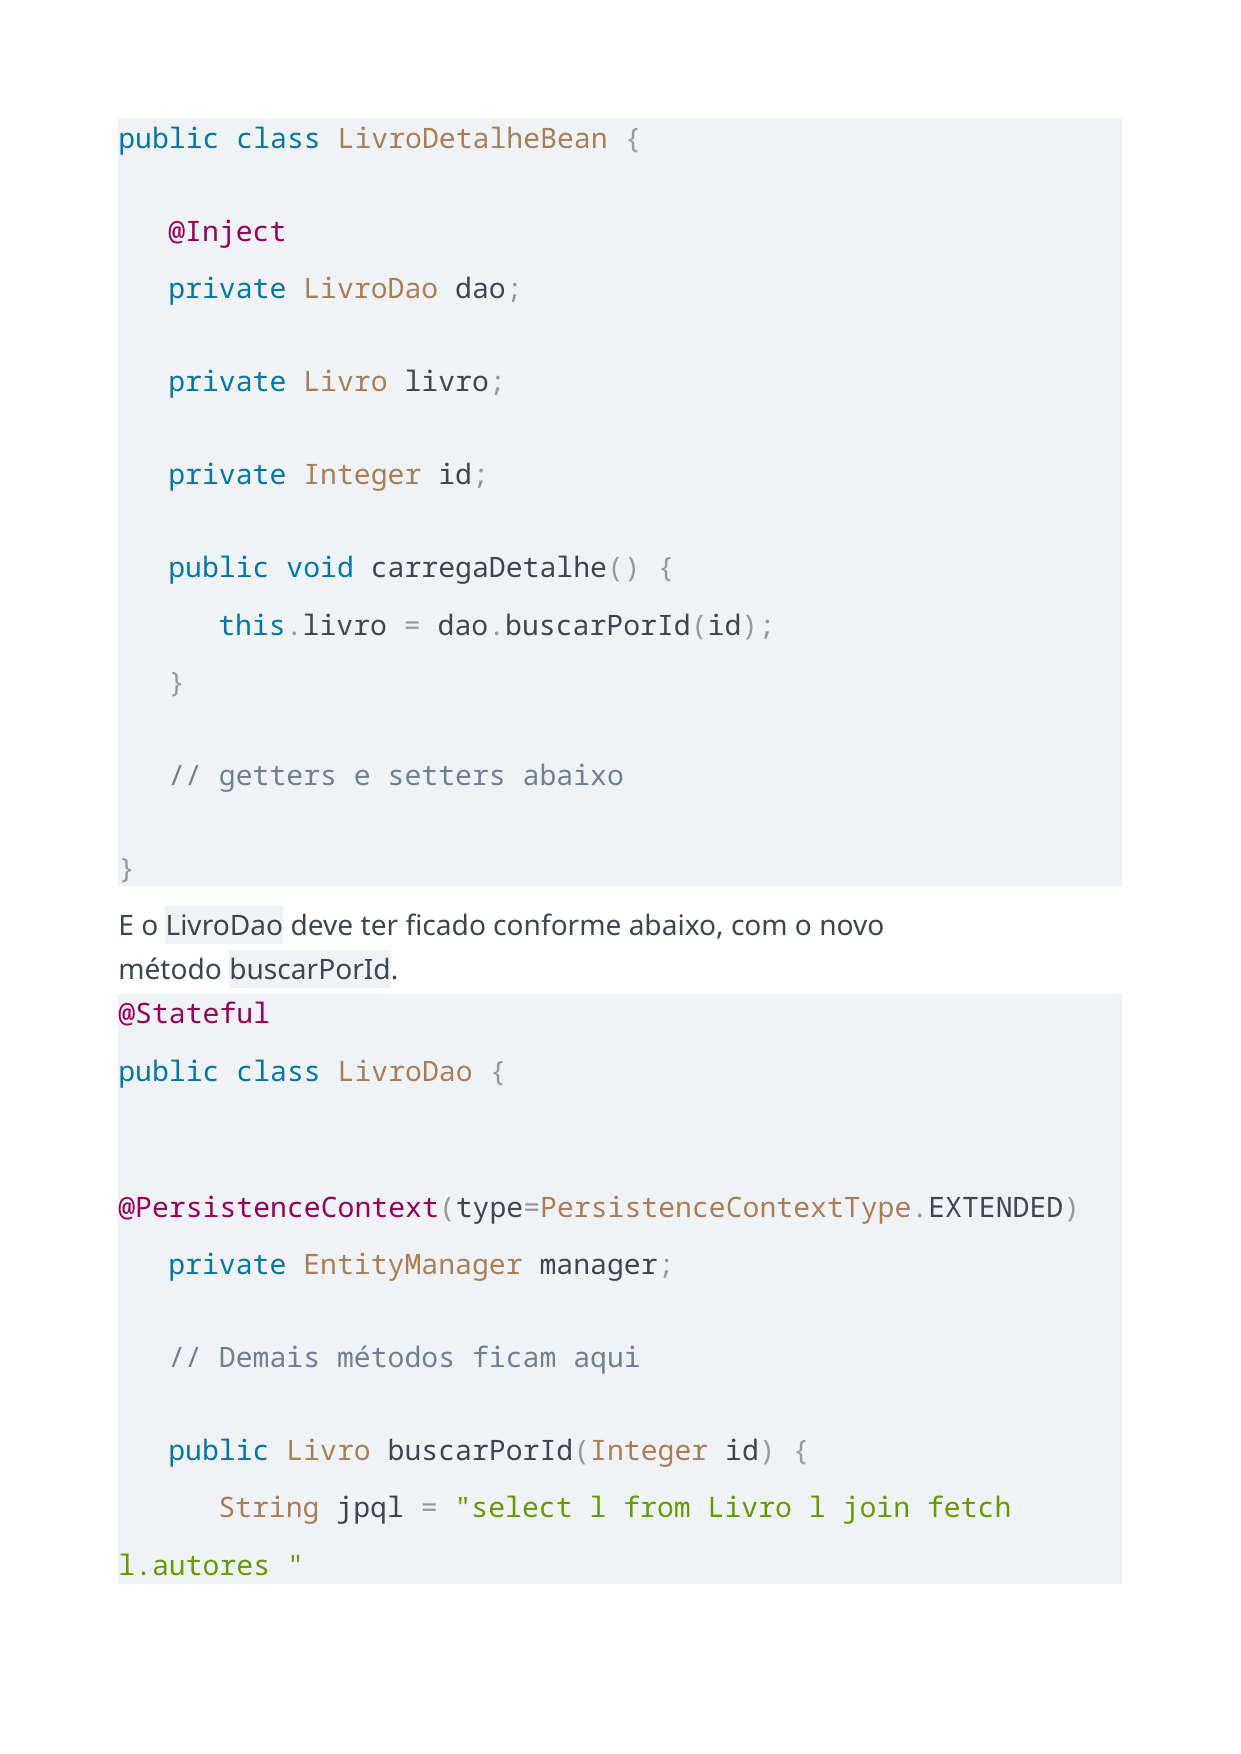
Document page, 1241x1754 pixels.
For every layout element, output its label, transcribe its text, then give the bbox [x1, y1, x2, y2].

text private Livro livro; [118, 361, 1122, 400]
text private EntityManager manager; [118, 1244, 1122, 1283]
text public void carregaDetalhe() { [118, 547, 1122, 586]
text } [118, 662, 1122, 701]
text public class LivroDetalheBean { [118, 118, 1122, 156]
text @PersistenceContext(type=PersistenceContextType.EXTENDED) [118, 1144, 1122, 1225]
text E o LivroDao deve ter ficado conforme abaixo, com o novo método buscarPorId. [118, 906, 1122, 988]
text @Inject [118, 211, 1122, 249]
text public class LivroDao { [118, 1051, 1122, 1089]
text // getters e setters abaixo [118, 755, 1122, 793]
text private LivroDao dao; [118, 268, 1122, 307]
text this.livro = dao.buscarPorId(id); [118, 605, 1122, 643]
text private Integer id; [118, 454, 1122, 493]
text String jpql = "select l from Livro l join fetch l.autores " [118, 1488, 1122, 1584]
text } [118, 848, 1122, 886]
text @Stateful [118, 994, 1122, 1032]
text // Demais métodos ficam aqui [118, 1337, 1122, 1376]
text public Livro buscarPorId(Integer id) { [118, 1430, 1122, 1469]
